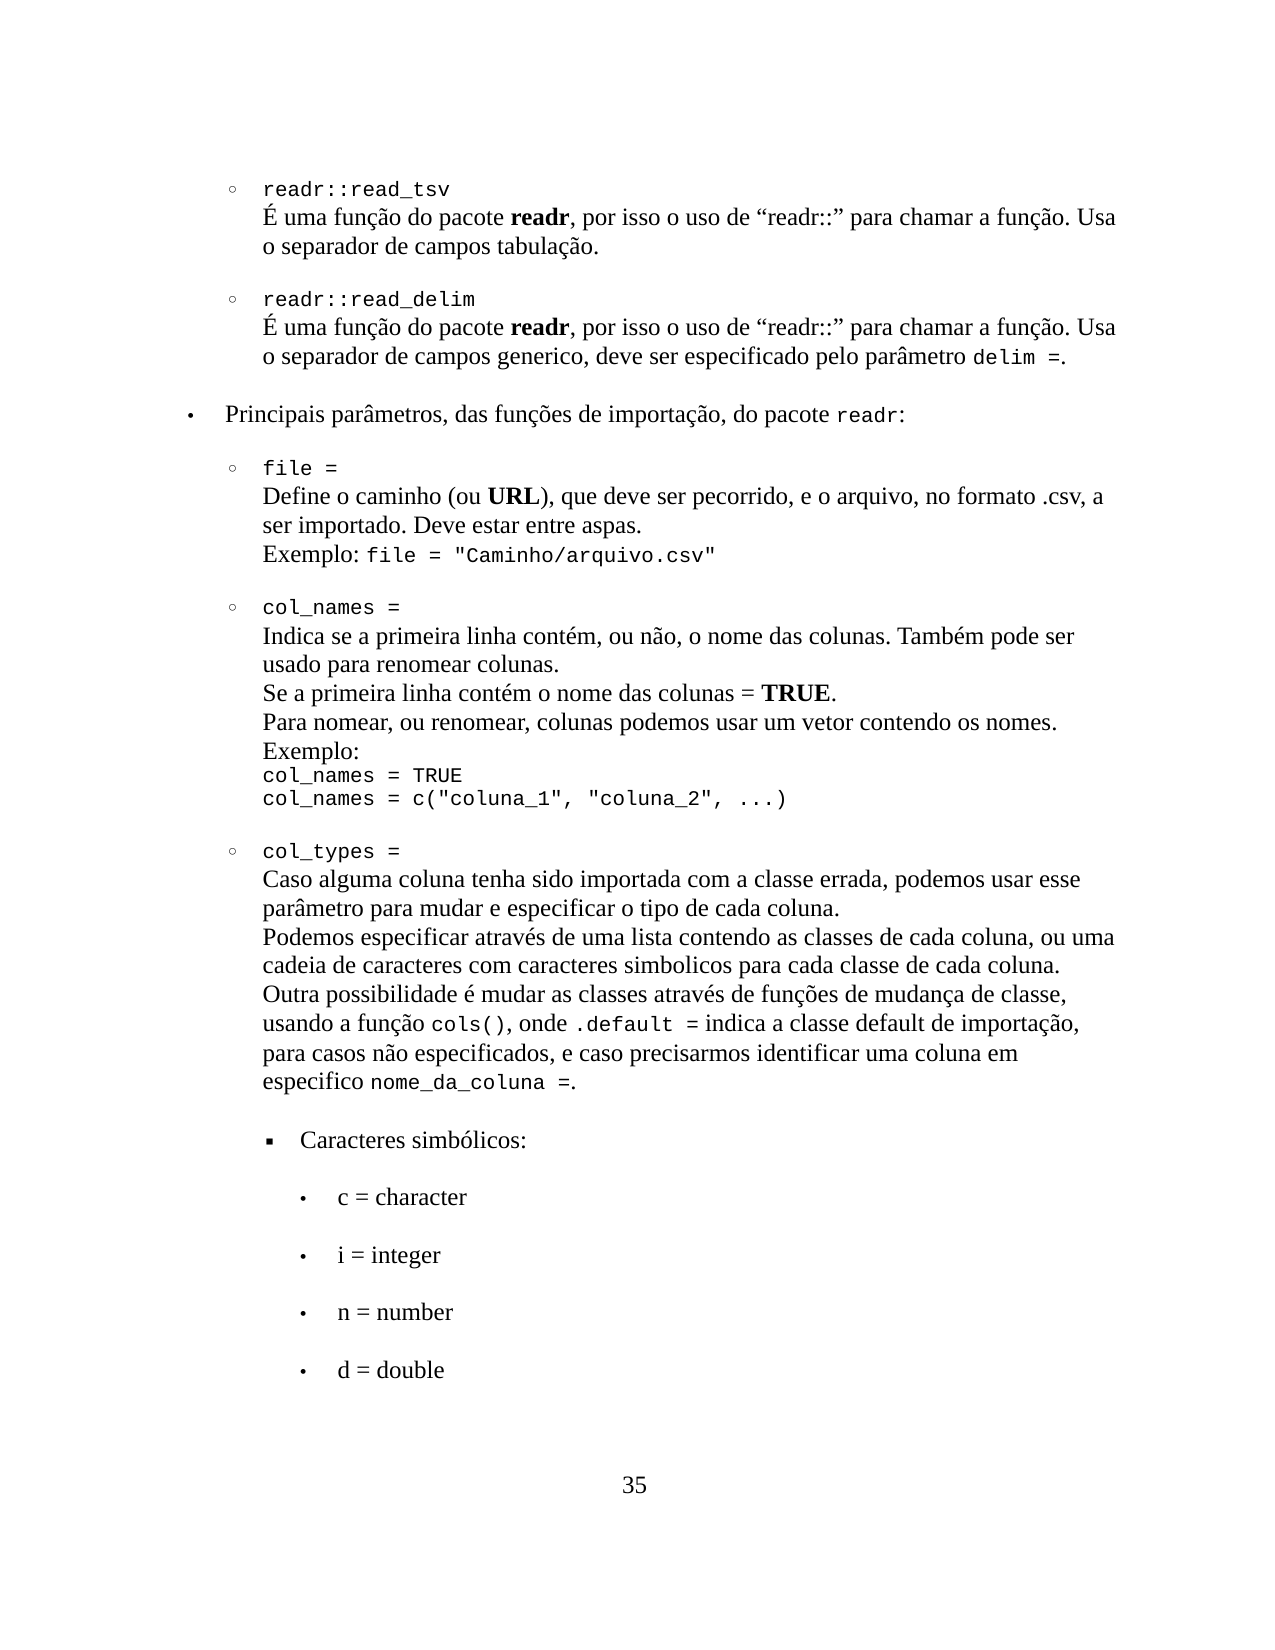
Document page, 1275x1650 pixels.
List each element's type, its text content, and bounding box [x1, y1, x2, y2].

list d = double [300, 1355, 1125, 1412]
list readr::read_tsv É uma função do pacote readr, por isso o uso de “readr::” para chamar a função. Usa o separador de campos tabulação. [225, 179, 1125, 289]
list c = character [300, 1182, 1125, 1240]
list Principais parâmetros, das funções de importação, do pacote readr: [187, 399, 1125, 458]
list [225, 150, 1125, 179]
list n = number [300, 1297, 1125, 1355]
list col_types = Caso alguma coluna tenha sido importada com a classe errada, podemos usar esse parâmetro para mudar e especificar o tipo de cada coluna. Podemos especificar através de uma lista contendo as classes de cada coluna, ou uma cadeia de caracteres com caracteres simbolicos para cada classe de cada coluna. Outra possibilidade é mudar as classes através de funções de mudança de classe, usando a função cols(), onde .default = indica a classe default de importação, para casos não especificados, e caso precisarmos identificar uma coluna em especifico nome_da_coluna =. [225, 841, 1125, 1125]
list Caracteres simbólicos: [262, 1125, 1125, 1182]
list file = Define o caminho (ou URL), que deve ser pecorrido, e o arquivo, no formato .csv, a ser importado. Deve estar entre aspas. Exemplo: file = "Caminho/arquivo.csv" [225, 458, 1125, 597]
list readr::read_delim É uma função do pacote readr, por isso o uso de “readr::” para chamar a função. Usa o separador de campos generico, deve ser especificado pelo parâmetro delim =. [225, 289, 1125, 399]
list col_names = Indica se a primeira linha contém, ou não, o nome das colunas. Também pode ser usado para renomear colunas. Se a primeira linha contém o nome das colunas = TRUE. Para nomear, ou renomear, colunas podemos usar um vetor contendo os nomes. Exemplo: col_names = TRUE col_names = c("coluna_1", "coluna_2", ...) [225, 597, 1125, 841]
list i = integer [300, 1240, 1125, 1297]
